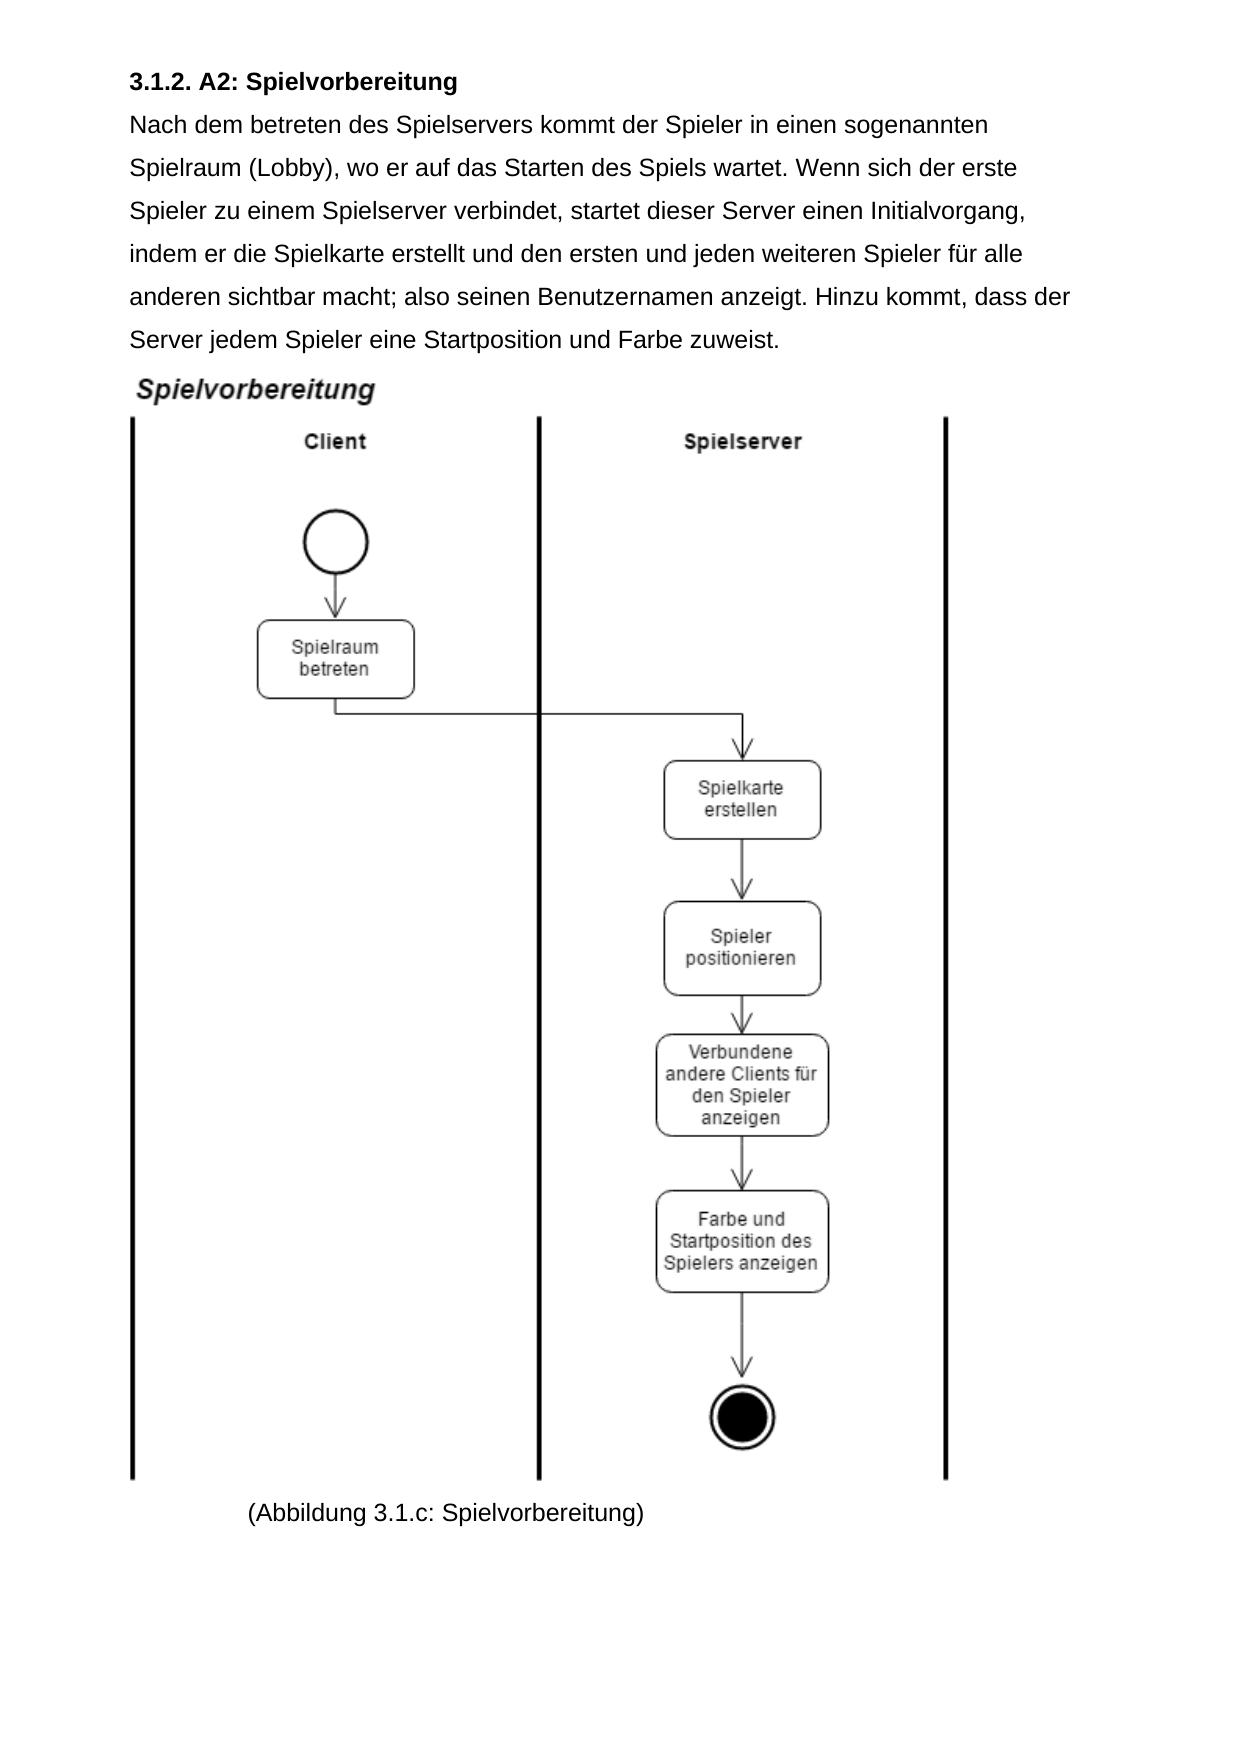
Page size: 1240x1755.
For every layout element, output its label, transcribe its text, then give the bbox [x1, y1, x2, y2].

text Nach dem betreten des Spielservers kommt der Spieler in einen sogenannten Spielraum (Lobby), wo er auf das Starten des Spiels wartet. Wenn sich der erste Spieler zu einem Spielserver verbindet, startet dieser Server einen Initialvorgang, indem er die Spielkarte erstellt und den ersten und jeden weiteren Spieler für alle anderen sichtbar macht; also seinen Benutzernamen anzeigt. Hinzu kommt, dass der Server jedem Spieler eine Startposition und Farbe zuweist. [129, 109, 1089, 354]
text 3.1.2. A2: Spielvorbereitung [129, 66, 1089, 95]
text (Abbildung 3.1.c: Spielvorbereitung) [129, 368, 1089, 1527]
